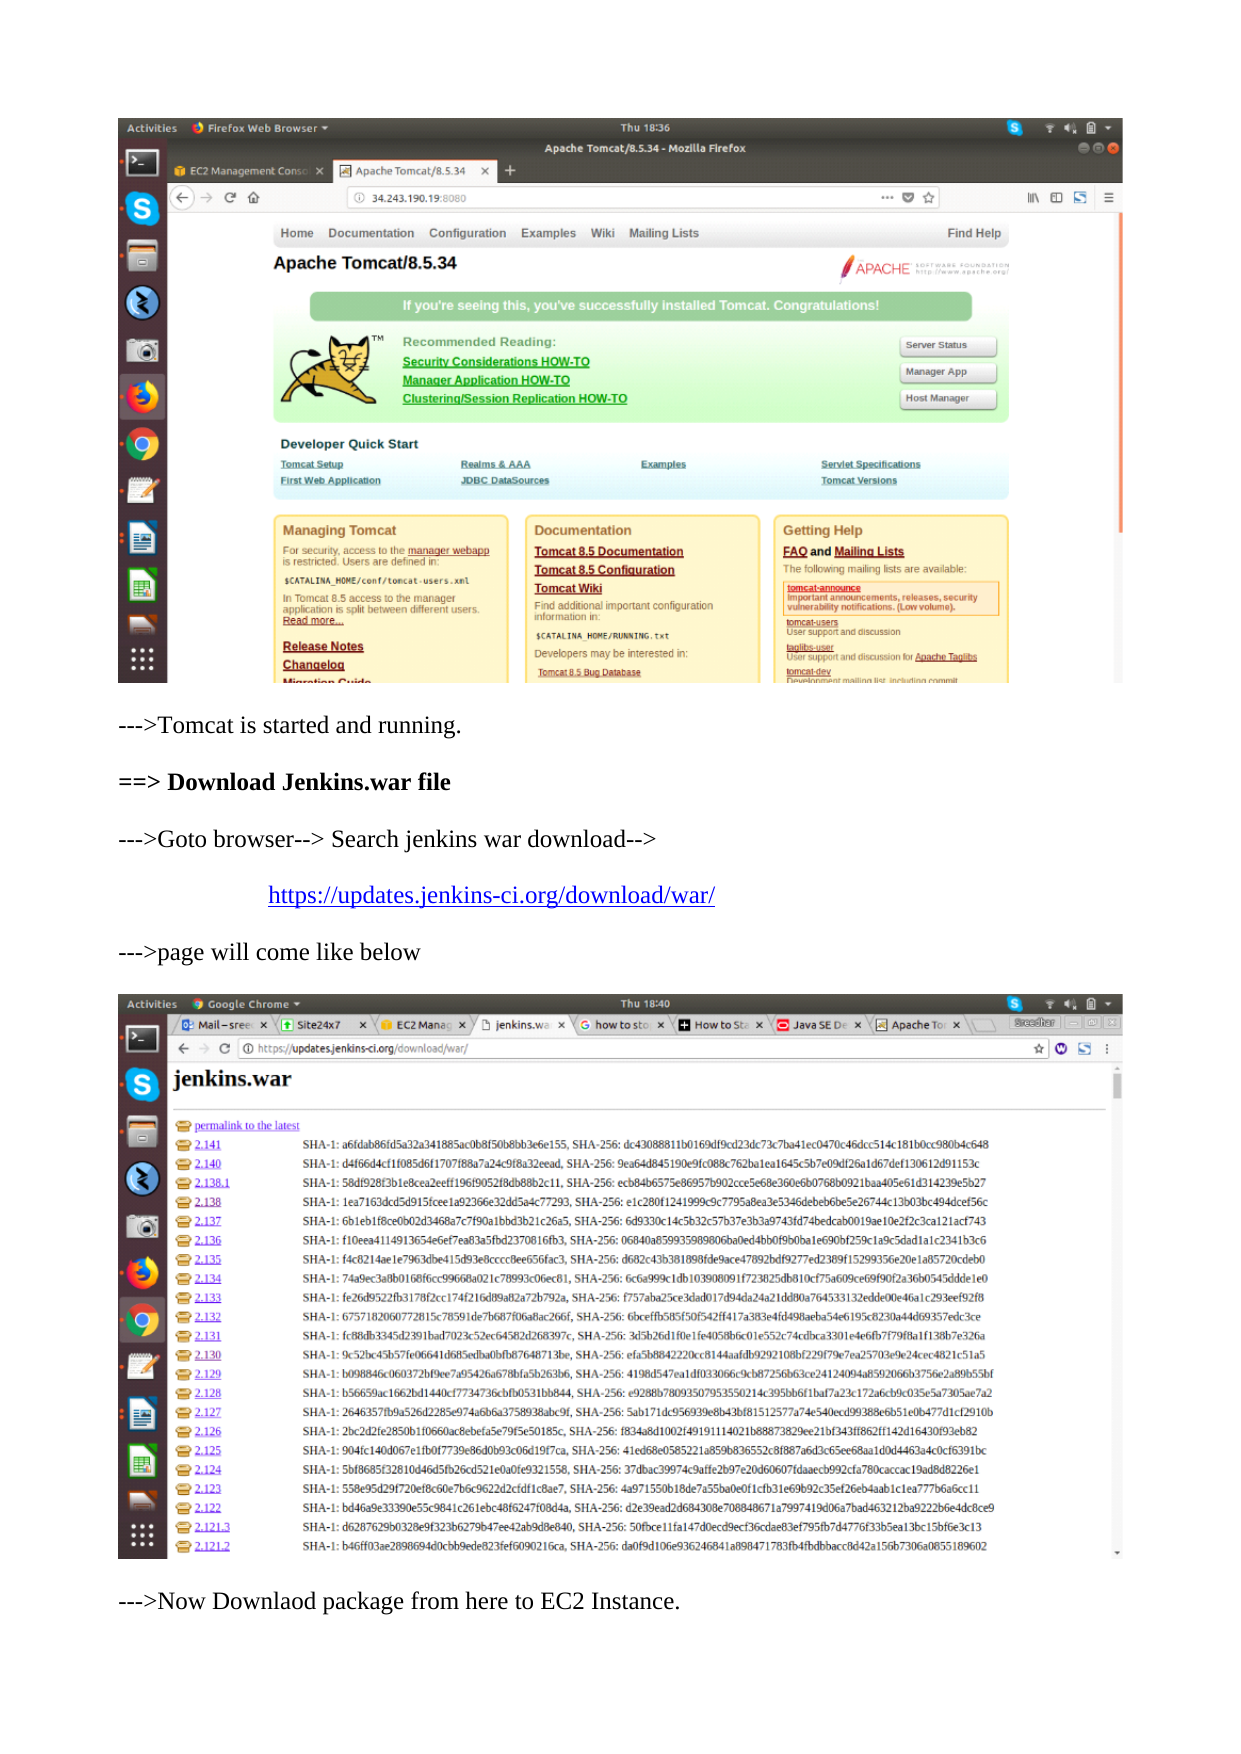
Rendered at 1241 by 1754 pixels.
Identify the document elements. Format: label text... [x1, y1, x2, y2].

text --->Now Downlaod package from here to EC2 Instance. [118, 1586, 1122, 1615]
text https://updates.jenkins-ci.org/download/war/ [118, 881, 1122, 909]
text --->page will come like below [118, 937, 1122, 966]
text --->Goto browser--> Search jenkins war download--> [118, 824, 1122, 852]
text ==> Download Jenkins.war file [118, 767, 1122, 796]
text --->Tomcat is started and running. [118, 710, 1122, 739]
